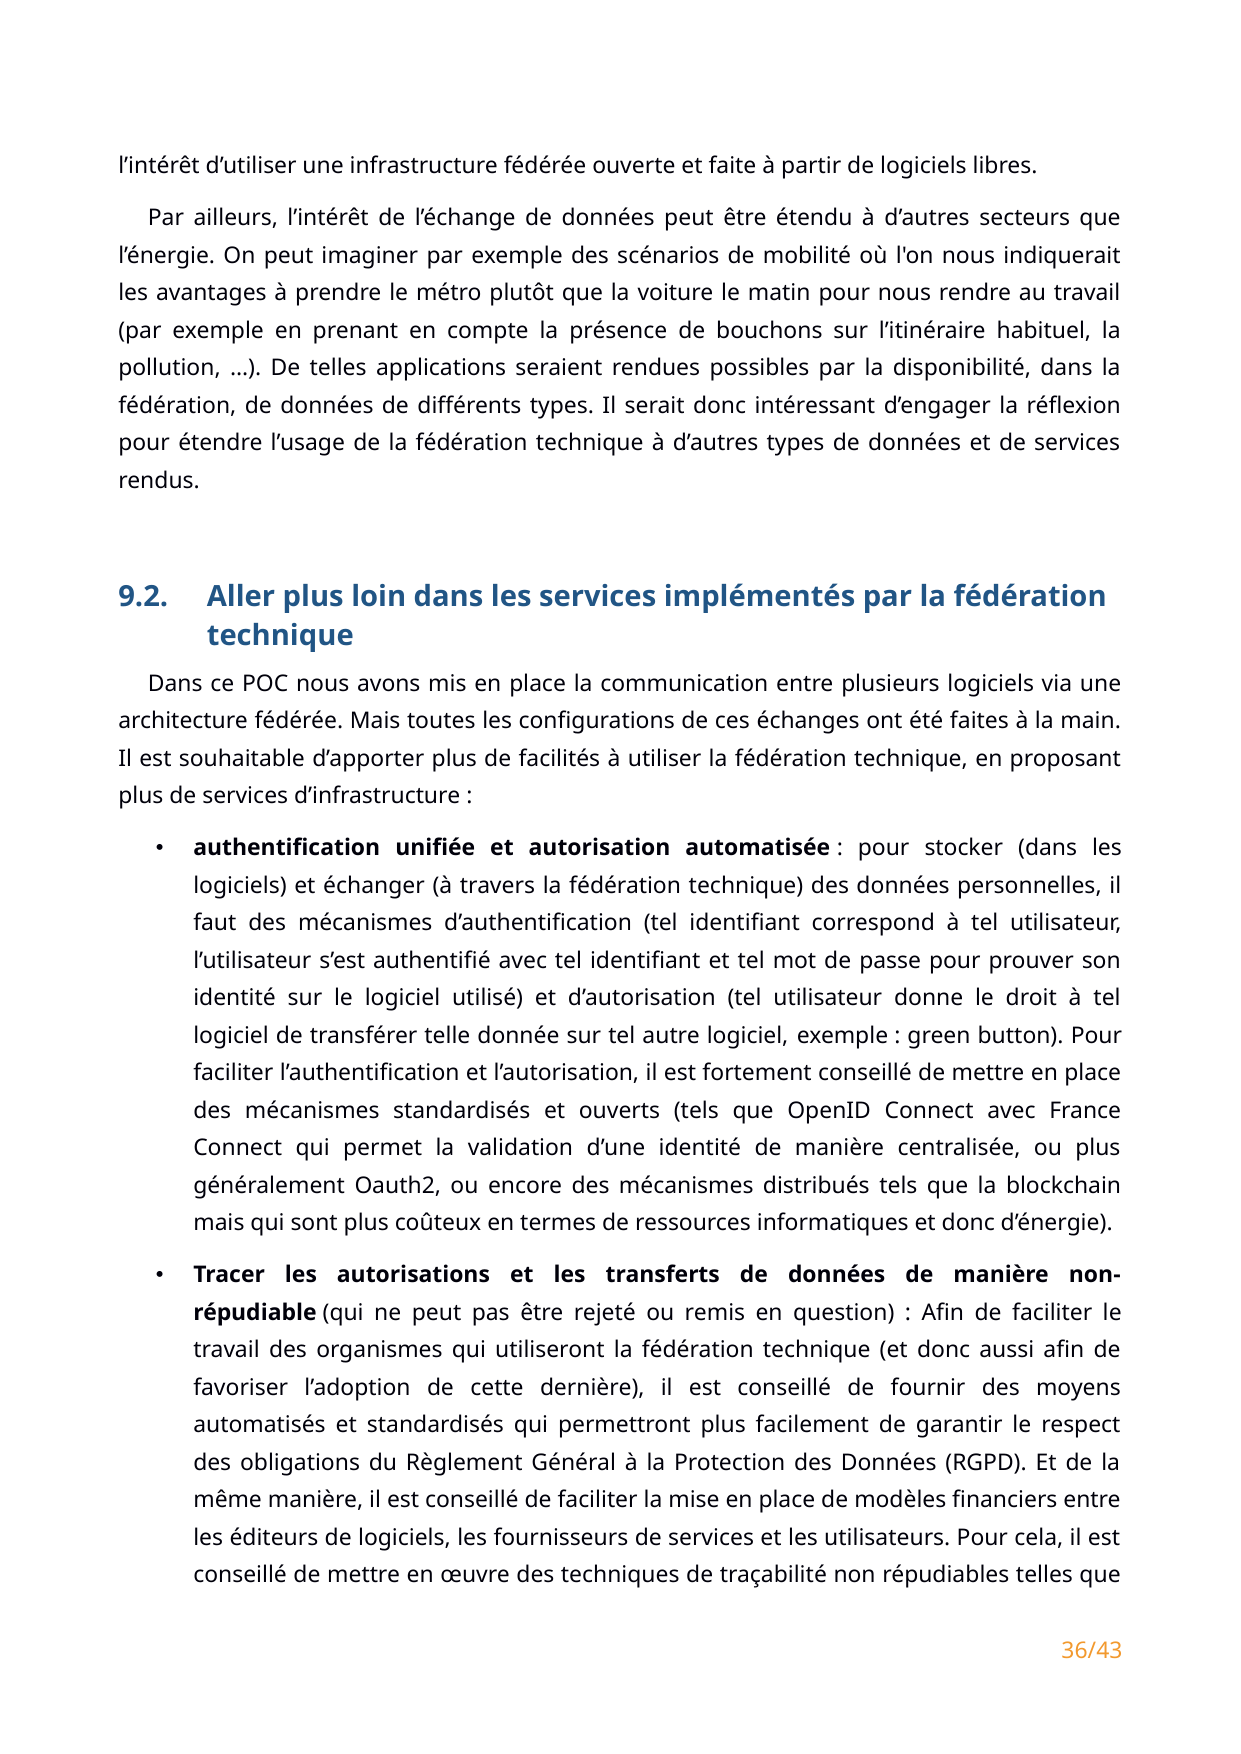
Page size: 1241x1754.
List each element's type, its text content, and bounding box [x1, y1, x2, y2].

text Dans ce POC nous avons mis en place la communication entre plusieurs logiciels via une architecture fédérée. Mais toutes les configurations de ces échanges ont été faites à la main. Il est souhaitable d’apporter plus de facilités à utiliser la fédération technique, en proposant plus de services d’infrastructure : [118, 667, 1122, 811]
list authentification unifiée et autorisation automatisée : pour stocker (dans les logiciels) et échanger (à travers la fédération technique) des données personnelles, il faut des mécanismes d’authentification (tel identifiant correspond à tel utilisateur, l’utilisateur s’est authentifié avec tel identifiant et tel mot de passe pour prouver son identité sur le logiciel utilisé) et d’autorisation (tel utilisateur donne le droit à tel logiciel de transférer telle donnée sur tel autre logiciel, exemple : green button). Pour faciliter l’authentification et l’autorisation, il est fortement conseillé de mettre en place des mécanismes standardisés et ouverts (tels que OpenID Connect avec France Connect qui permet la validation d’une identité de manière centralisée, ou plus généralement Oauth2, ou encore des mécanismes distribués tels que la blockchain mais qui sont plus coûteux en termes de ressources informatiques et donc d’énergie). [156, 831, 1122, 1238]
text l’intérêt d’utiliser une infrastructure fédérée ouverte et faite à partir de logiciels libres. [118, 149, 1122, 181]
text Par ailleurs, l’intérêt de l’échange de données peut être étendu à d’autres secteurs que l’énergie. On peut imaginer par exemple des scénarios de mobilité où l'on nous indiquerait les avantages à prendre le métro plutôt que la voiture le matin pour nous rendre au travail (par exemple en prenant en compte la présence de bouchons sur l’itinéraire habituel, la pollution, …). De telles applications seraient rendues possibles par la disponibilité, dans la fédération, de données de différents types. Il serait donc intéressant d’engager la réflexion pour étendre l’usage de la fédération technique à d’autres types de données et de services rendus. [118, 201, 1122, 495]
list Tracer les autorisations et les transferts de données de manière non-répudiable (qui ne peut pas être rejeté ou remis en question) : Afin de faciliter le travail des organismes qui utiliseront la fédération technique (et donc aussi afin de favoriser l’adoption de cette dernière), il est conseillé de fournir des moyens automatisés et standardisés qui permettront plus facilement de garantir le respect des obligations du Règlement Général à la Protection des Données (RGPD). Et de la même manière, il est conseillé de faciliter la mise en place de modèles financiers entre les éditeurs de logiciels, les fournisseurs de services et les utilisateurs. Pour cela, il est conseillé de mettre en œuvre des techniques de traçabilité non répudiables telles que [156, 1258, 1122, 1590]
subtitle Aller plus loin dans les services implémentés par la fédération technique [118, 575, 1122, 654]
